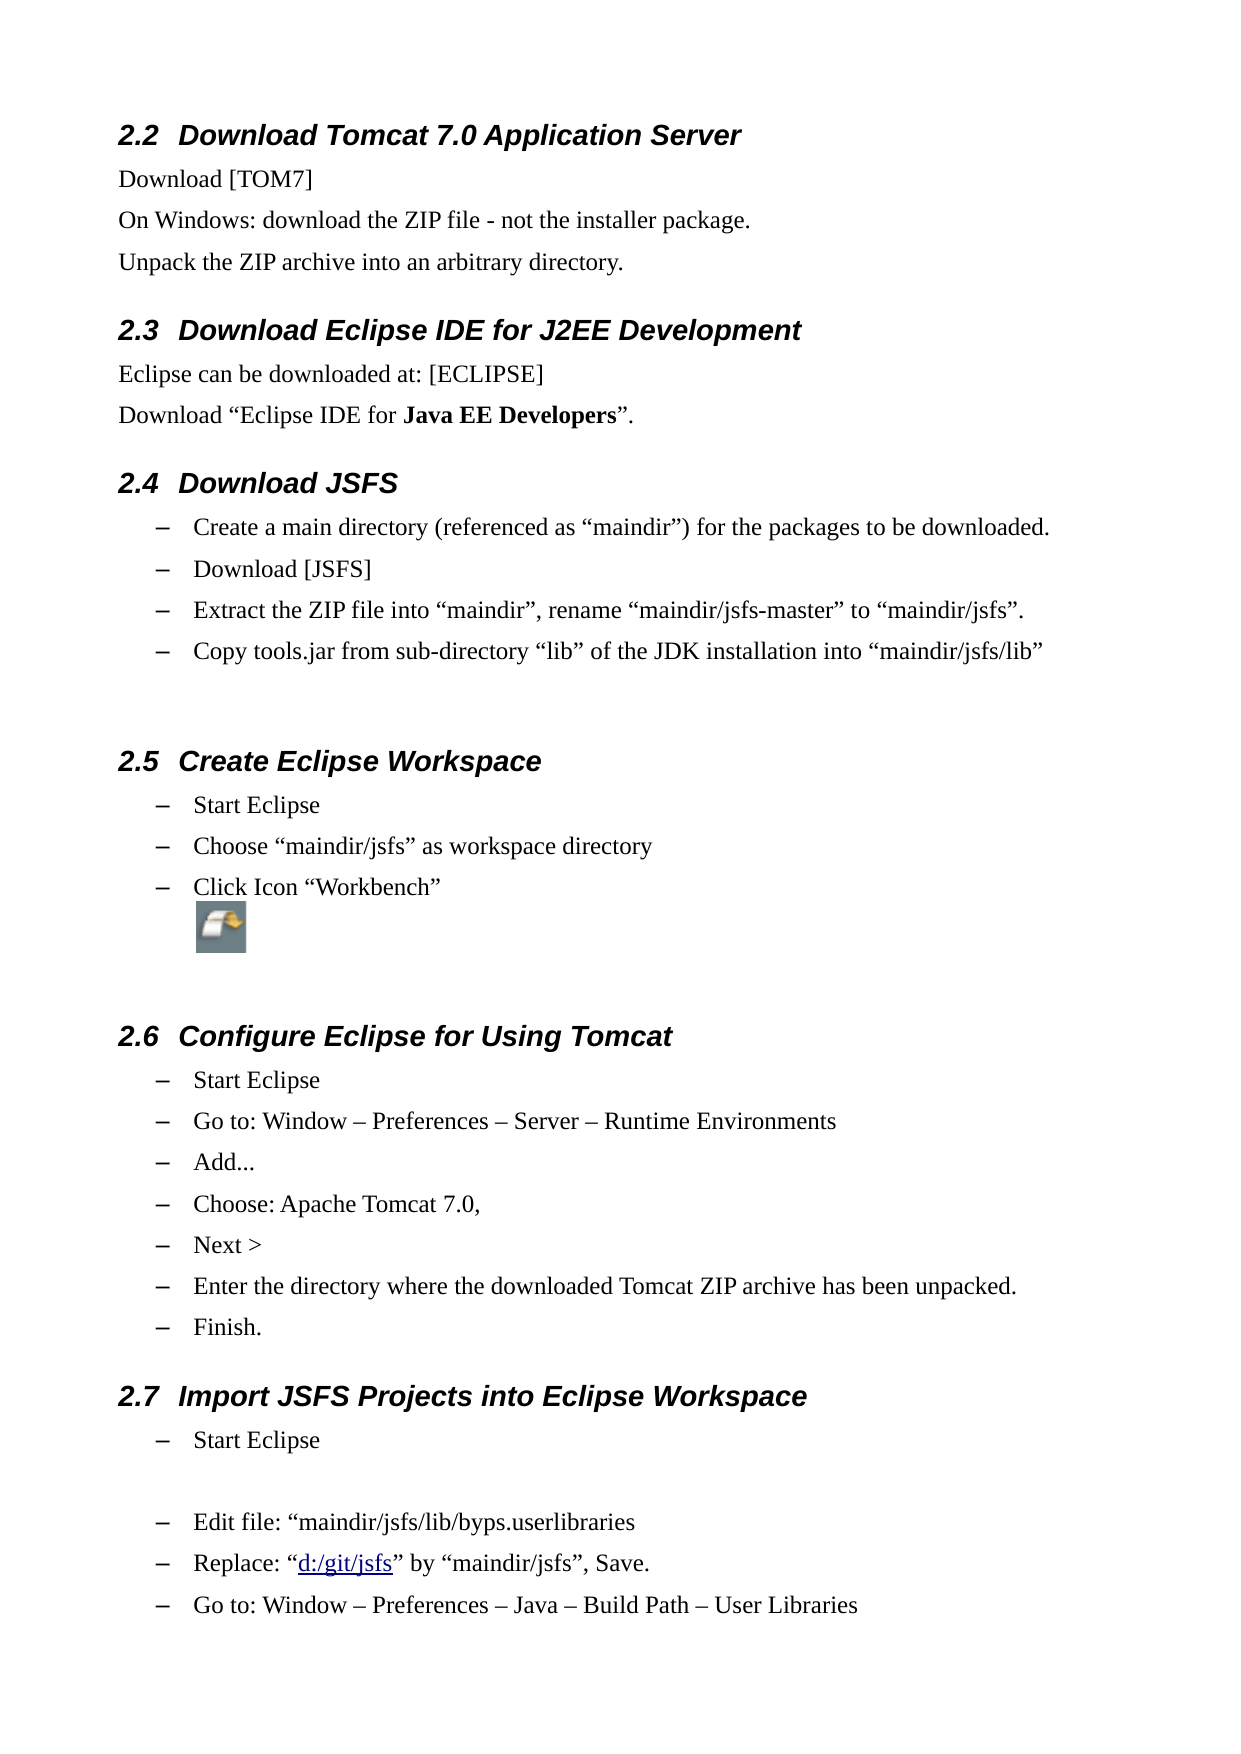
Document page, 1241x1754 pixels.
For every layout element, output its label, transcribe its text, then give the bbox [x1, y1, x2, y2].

list Choose: Apache Tomcat 7.0, [156, 1189, 1122, 1217]
list Replace: “d:/git/jsfs” by “maindir/jsfs”, Save. [156, 1548, 1122, 1577]
subtitle Create Eclipse Workspace [118, 744, 1122, 777]
list Click Icon “Workbench” [156, 872, 1122, 901]
text Download [TOM7] [118, 164, 1122, 193]
list Create a main directory (referenced as “maindir”) for the packages to be downloaded. [156, 512, 1122, 541]
list Go to: Window – Preferences – Server – Runtime Environments [156, 1106, 1122, 1135]
subtitle Download Tomcat 7.0 Application Server [118, 118, 1122, 152]
list Enter the directory where the downloaded Tomcat ZIP archive has been unpacked. [156, 1271, 1122, 1300]
subtitle Download Eclipse IDE for J2EE Development [118, 313, 1122, 346]
list Copy tools.jar from sub-directory “lib” of the JDK installation into “maindir/jsfs/lib” [156, 636, 1122, 665]
text Eclipse can be downloaded at: [ECLIPSE] [118, 359, 1122, 388]
list Start Eclipse [156, 1425, 1122, 1453]
subtitle Import JSFS Projects into Eclipse Workspace [118, 1379, 1122, 1412]
list Extract the ZIP file into “maindir”, rename “maindir/jsfs-master” to “maindir/jsfs”. [156, 595, 1122, 624]
list Start Eclipse [156, 790, 1122, 818]
text Unpack the ZIP archive into an arbitrary directory. [118, 247, 1122, 275]
list Download [JSFS] [156, 554, 1122, 582]
list Add... [156, 1147, 1122, 1176]
list Next > [156, 1230, 1122, 1259]
list Start Eclipse [156, 1065, 1122, 1094]
text On Windows: download the ZIP file - not the installer package. [118, 205, 1122, 234]
subtitle Configure Eclipse for Using Tomcat [118, 1019, 1122, 1052]
subtitle Download JSFS [118, 466, 1122, 500]
list Finish. [156, 1312, 1122, 1341]
list Choose “maindir/jsfs” as workspace directory [156, 831, 1122, 860]
list Edit file: “maindir/jsfs/lib/byps.userlibraries [156, 1507, 1122, 1536]
list Go to: Window – Preferences – Java – Build Path – User Libraries [156, 1590, 1122, 1618]
text Download “Eclipse IDE for Java EE Developers”. [118, 400, 1122, 429]
